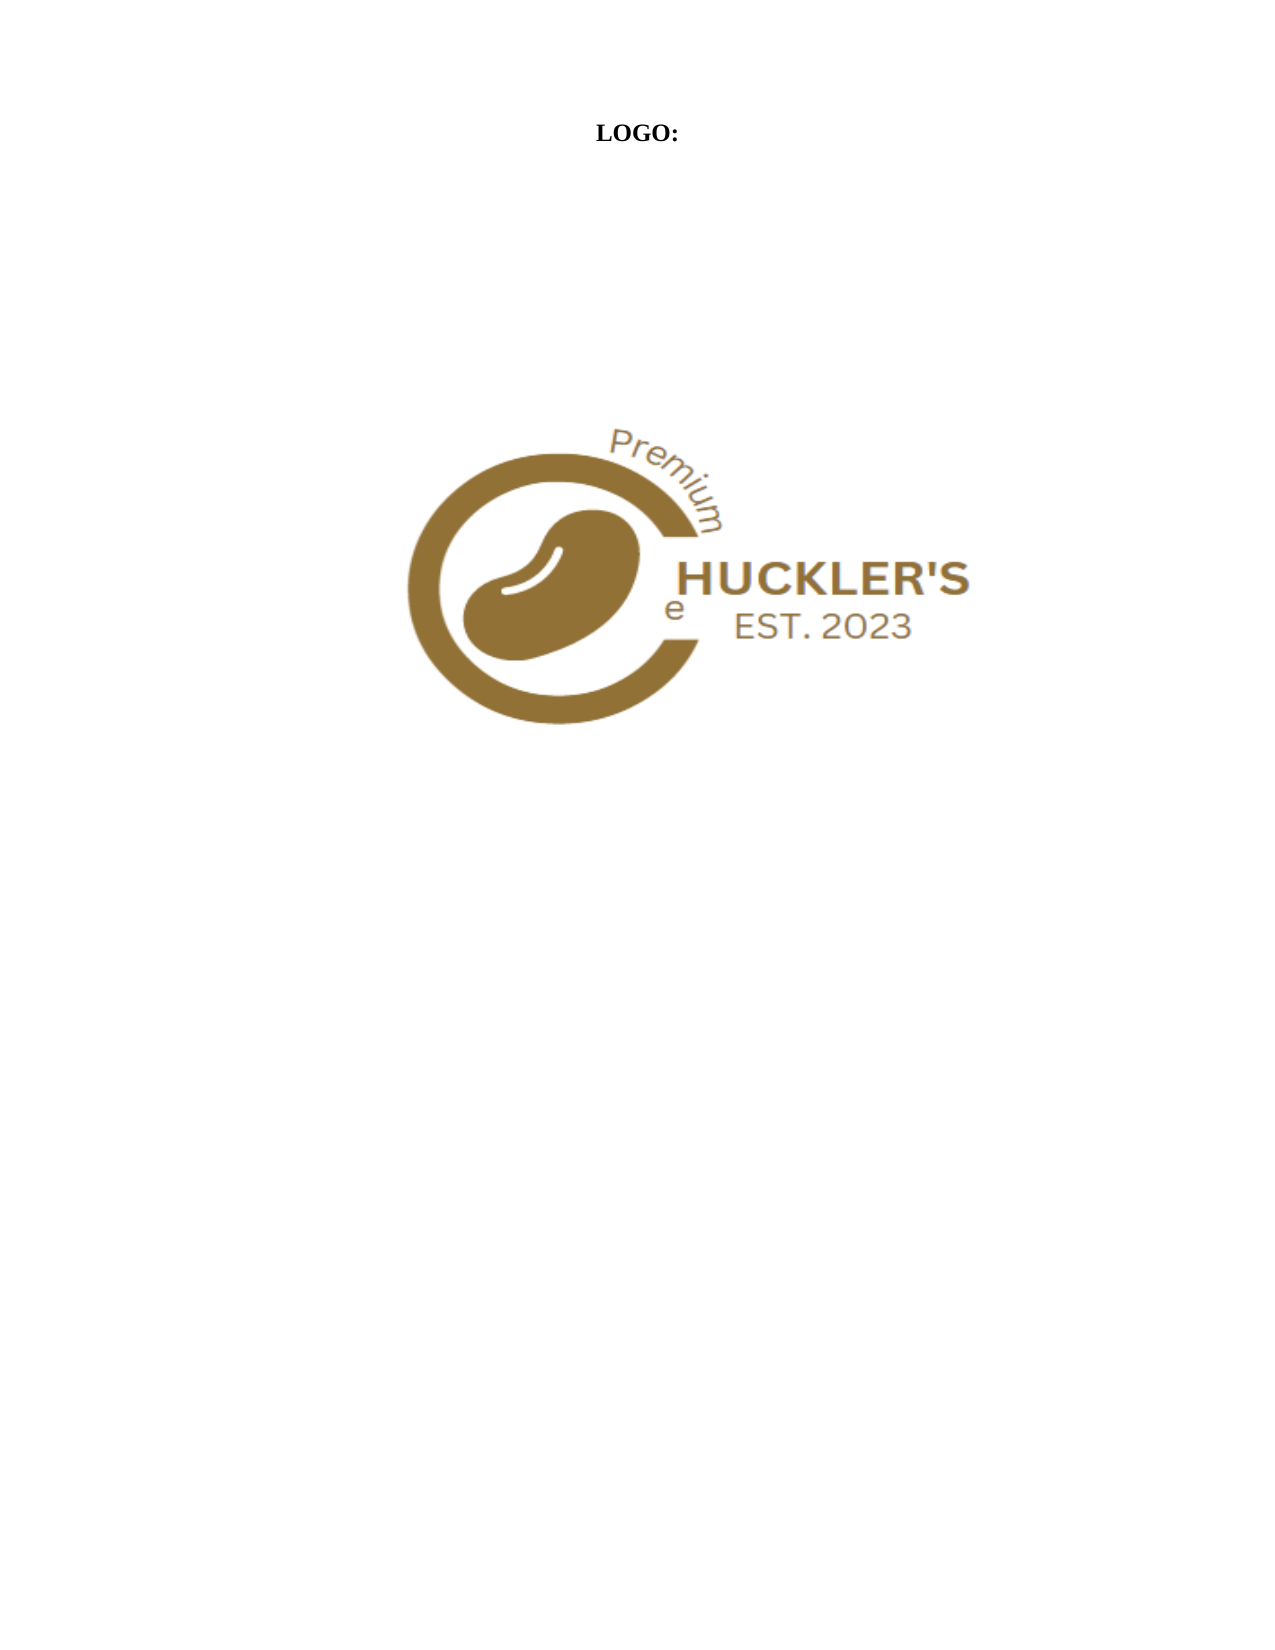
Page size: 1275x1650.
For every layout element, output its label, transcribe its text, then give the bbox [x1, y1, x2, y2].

text LOGO: [118, 118, 1157, 147]
picture [226, 215, 1124, 997]
